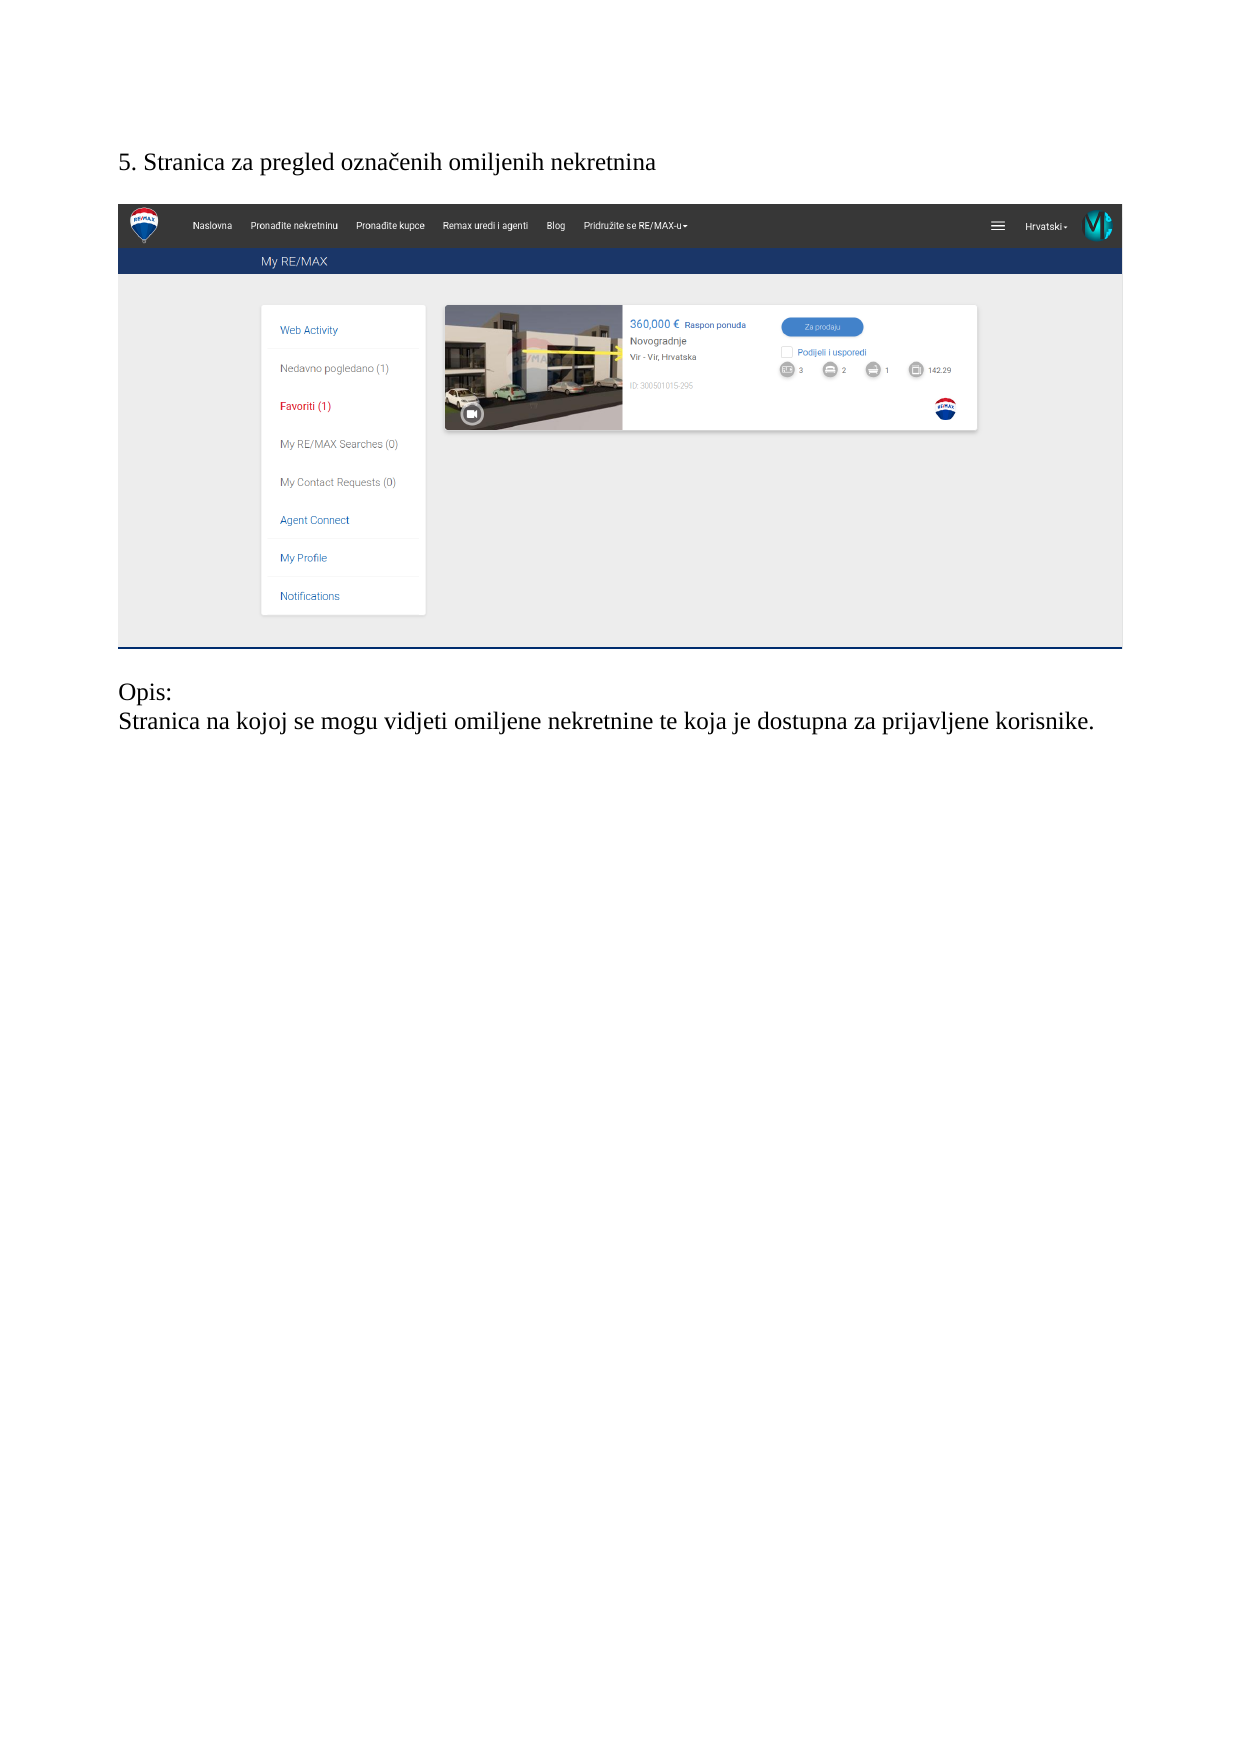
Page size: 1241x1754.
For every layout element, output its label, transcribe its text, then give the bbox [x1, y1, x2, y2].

picture [118, 204, 1123, 649]
text Opis: [118, 649, 1122, 706]
text Stranica na kojoj se mogu vidjeti omiljene nekretnine te koja je dostupna za prijavljene korisnike. [118, 706, 1122, 734]
text 5. Stranica za pregled označenih omiljenih nekretnina [118, 147, 1122, 176]
